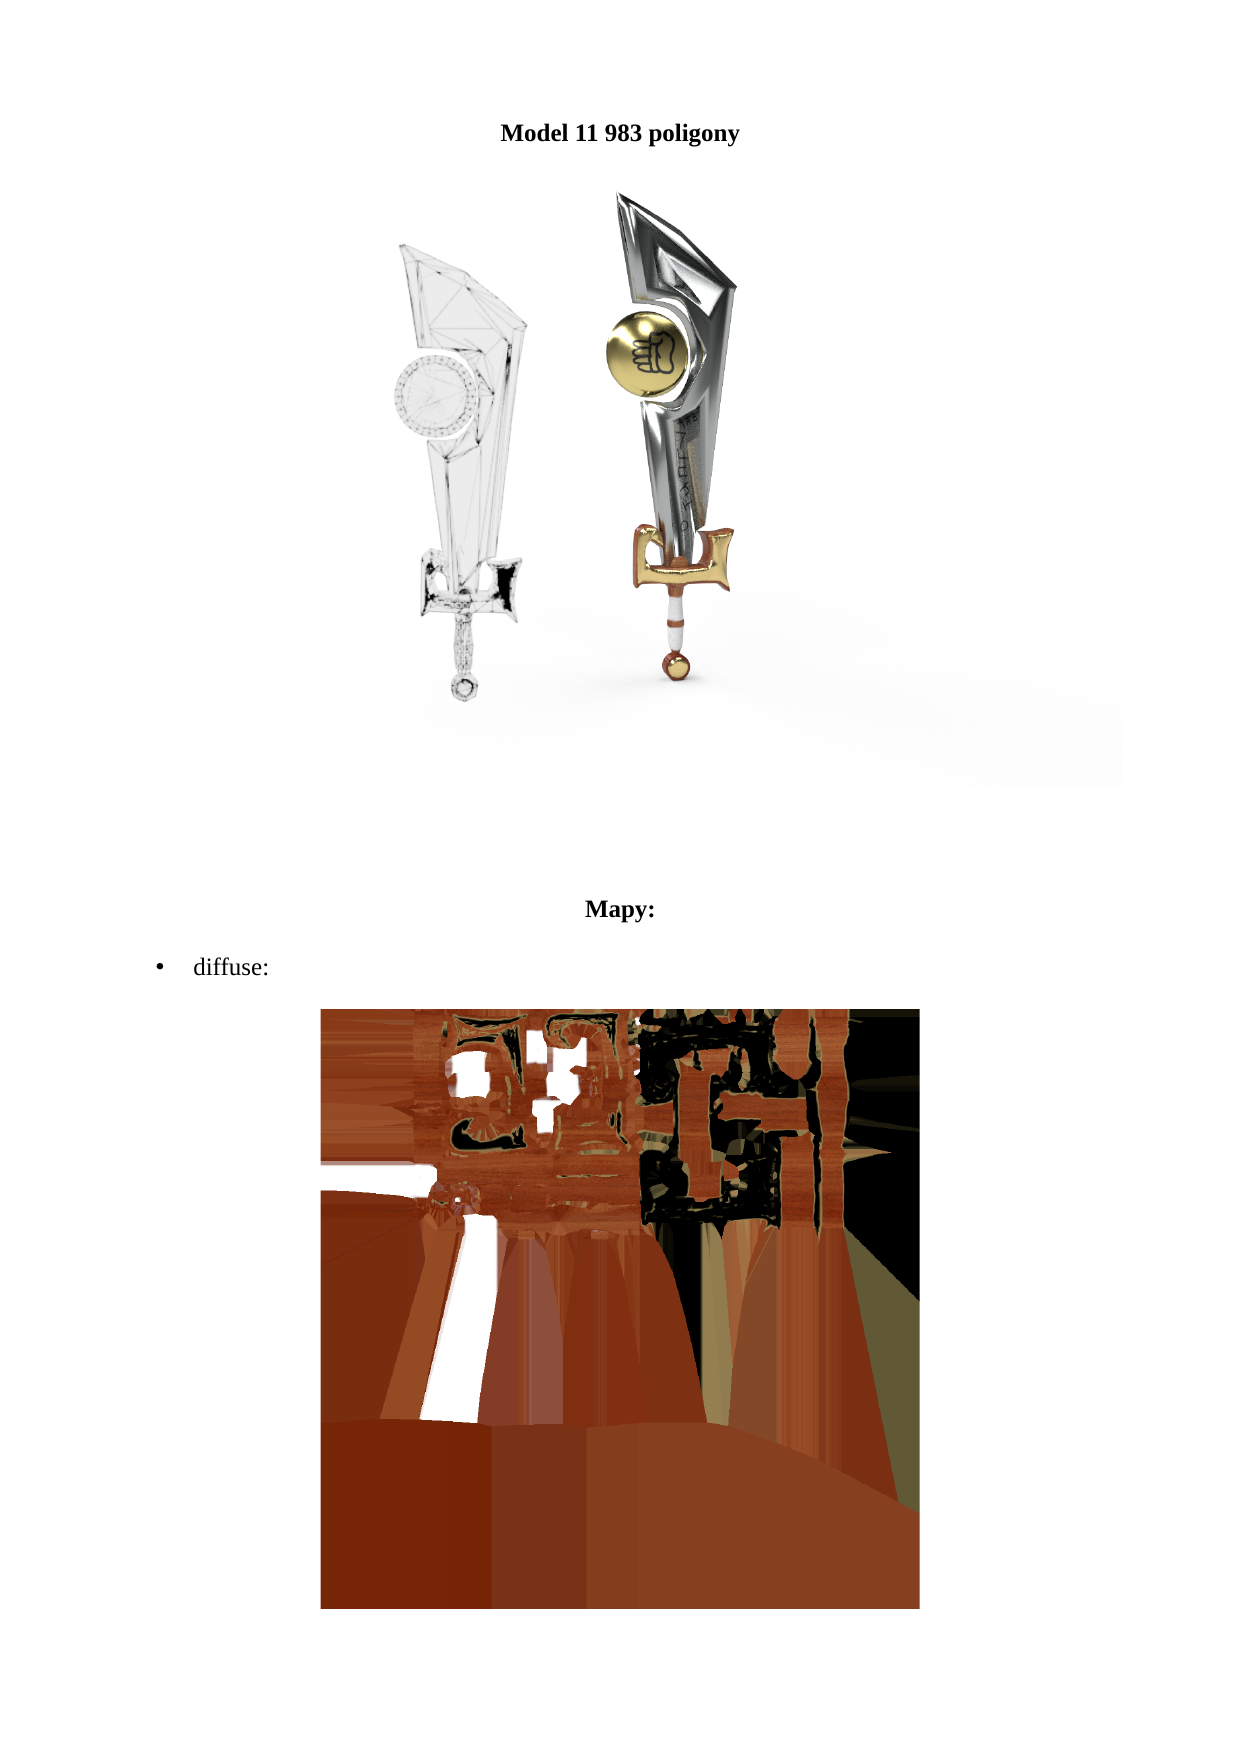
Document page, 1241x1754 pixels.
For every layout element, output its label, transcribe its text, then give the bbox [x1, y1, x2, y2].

text Model 11 983 poligony [118, 118, 1122, 147]
list diffuse: [156, 952, 1122, 981]
picture [0, 175, 1123, 877]
picture [320, 1009, 920, 1609]
text Mapy: [118, 894, 1122, 923]
